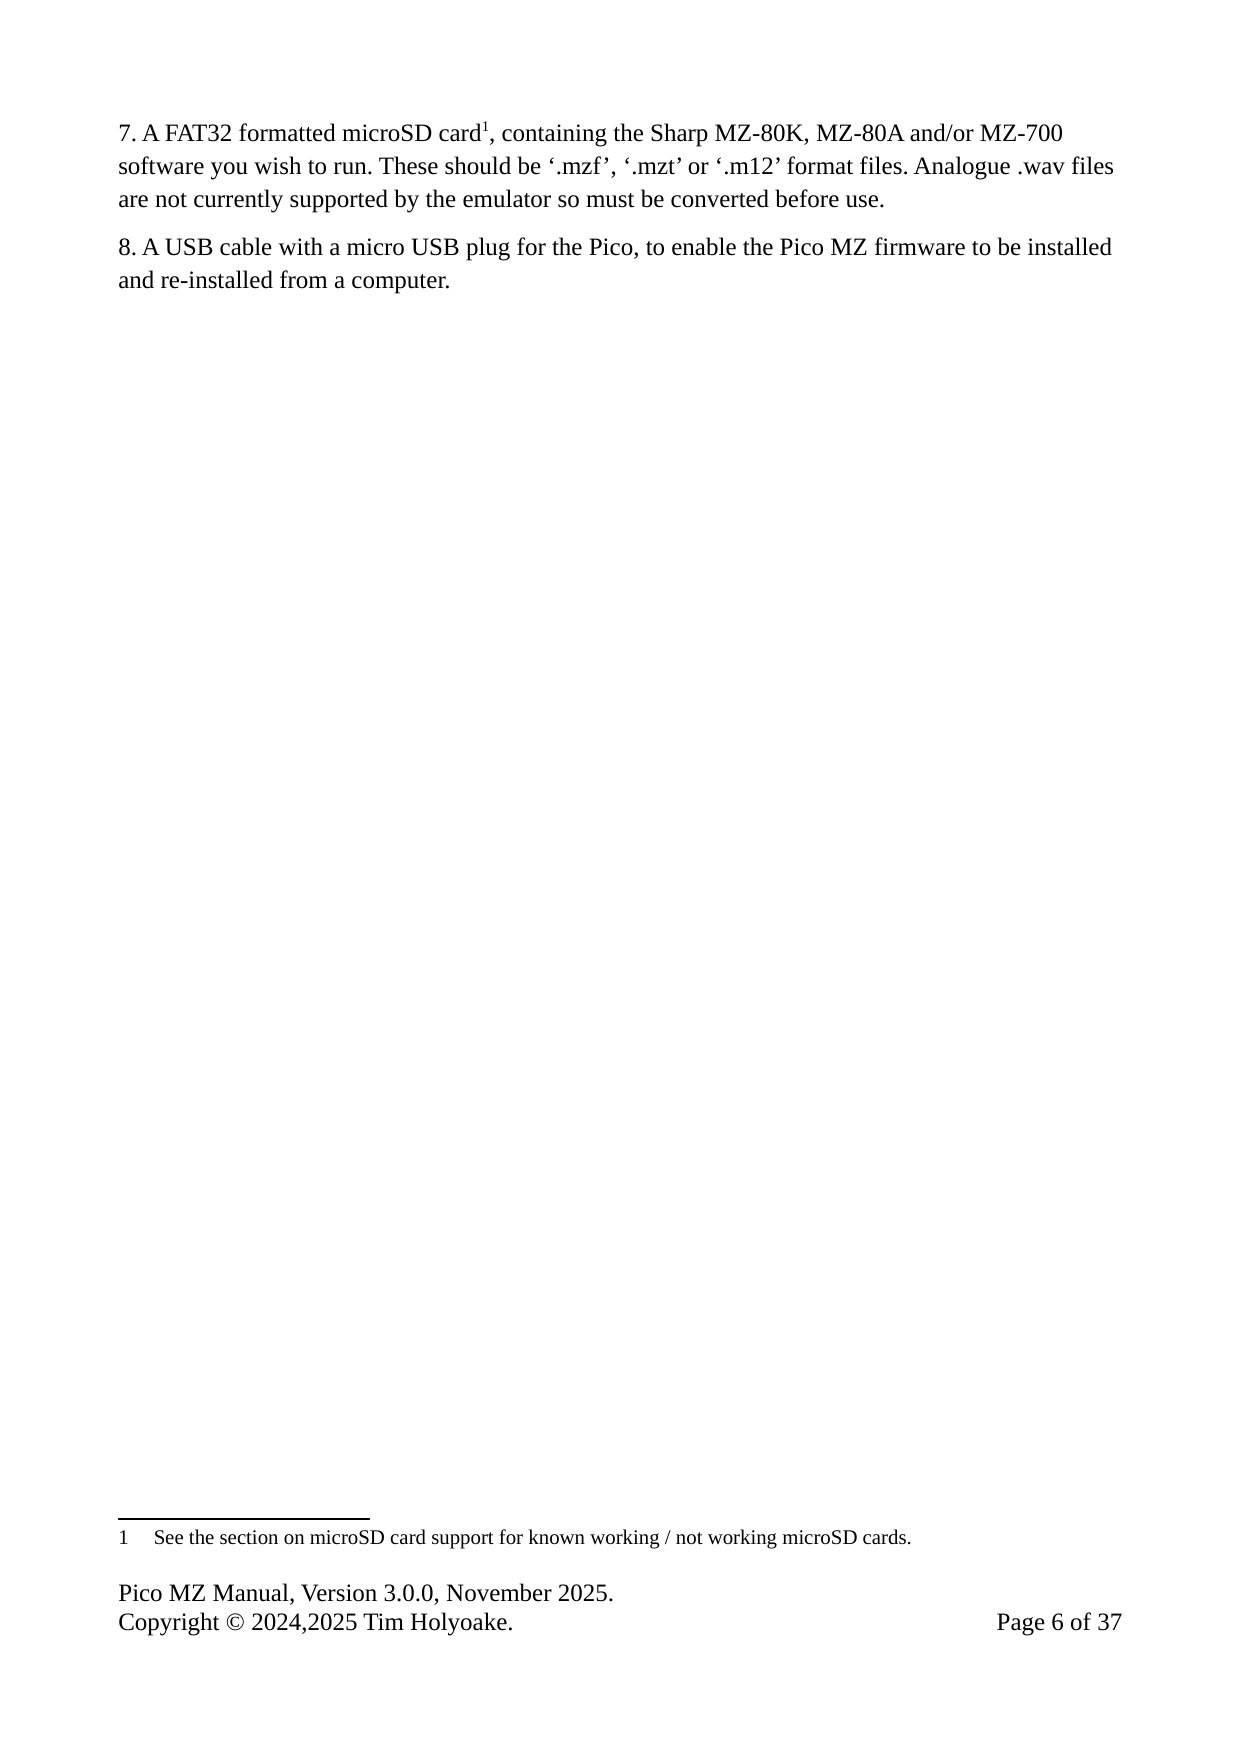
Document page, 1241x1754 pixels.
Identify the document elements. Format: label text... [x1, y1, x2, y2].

text 8. A USB cable with a micro USB plug for the Pico, to enable the Pico MZ firmware to be installed and re-installed from a computer. [118, 232, 1122, 293]
text See the section on microSD card support for known working / not working microSD cards. [118, 1525, 1122, 1549]
text 7. A FAT32 formatted microSD card, containing the Sharp MZ-80K, MZ-80A and/or MZ-700 software you wish to run. These should be ‘.mzf’, ‘.mzt’ or ‘.m12’ format files. Analogue .wav files are not currently supported by the emulator so must be converted before use. [118, 118, 1122, 213]
